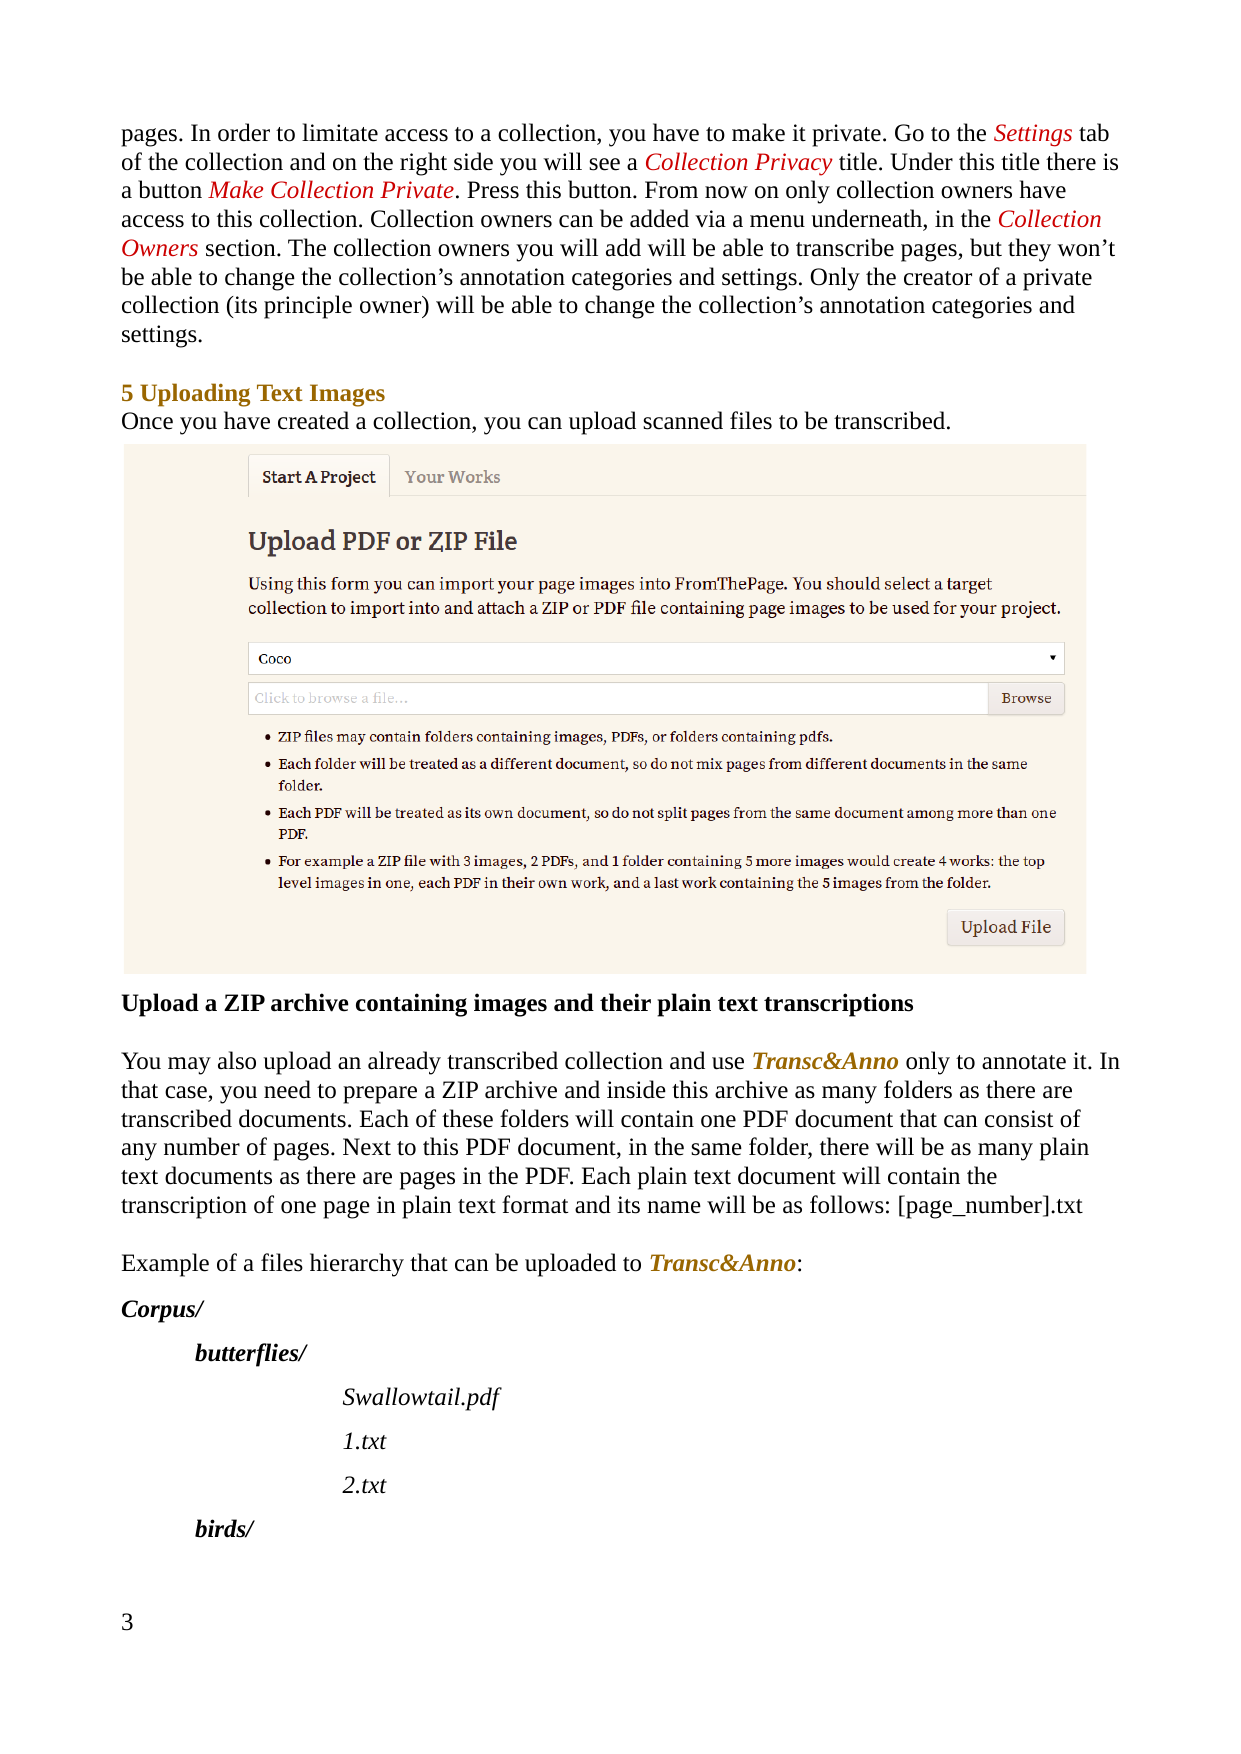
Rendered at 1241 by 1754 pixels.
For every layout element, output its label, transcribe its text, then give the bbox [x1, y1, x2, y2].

text Swallowtail.pdf [468, 1394, 494, 1408]
subtitle Upload a ZIP archive containing images and their plain text transcriptions [121, 988, 1122, 1017]
text 1.txt [121, 1438, 1122, 1452]
text Swallowtail.pdf [494, 1394, 1122, 1408]
text Swallowtail.pdf [121, 1394, 469, 1408]
subtitle You may also upload an already transcribed collection and use Transc&Anno only to annotate it. In that case, you need to prepare a ZIP archive and inside this archive as many folders as there are transcribed documents. Each of these folders will contain one PDF document that can consist of any number of pages. Next to this PDF document, in the same folder, there will be as many plain text documents as there are pages in the PDF. Each plain text document will contain the transcription of one page in plain text format and its name will be as follows: [page_number].txt [121, 1046, 1122, 1219]
text Corpus/ [162, 1306, 1122, 1321]
text 2.txt [121, 1482, 1122, 1496]
text 5 Uploading Text Images Once you have created a collection, you can upload scanned files to be transcribed. [121, 378, 1122, 435]
text butterflies/ [121, 1350, 259, 1364]
text butterflies/ [260, 1350, 1122, 1364]
text Example of a files hierarchy that can be uploaded to Transc&Anno: [121, 1248, 1122, 1277]
text pages. In order to limitate access to a collection, you have to make it private. Go to the Settings tab of the collection and on the right side you will see a Collection Privacy title. Under this title there is a button Make Collection Private. Press this button. From now on only collection owners have access to this collection. Collection owners can be added via a menu underneath, in the Collection Owners section. The collection owners you will add will be able to transcribe pages, but they won’t be able to change the collection’s annotation categories and settings. Only the creator of a private collection (its principle owner) will be able to change the collection’s annotation categories and settings. [121, 118, 1122, 348]
picture [854, 444, 1033, 974]
text birds/ [121, 1526, 1122, 1540]
text Corpus/ [121, 1306, 161, 1321]
